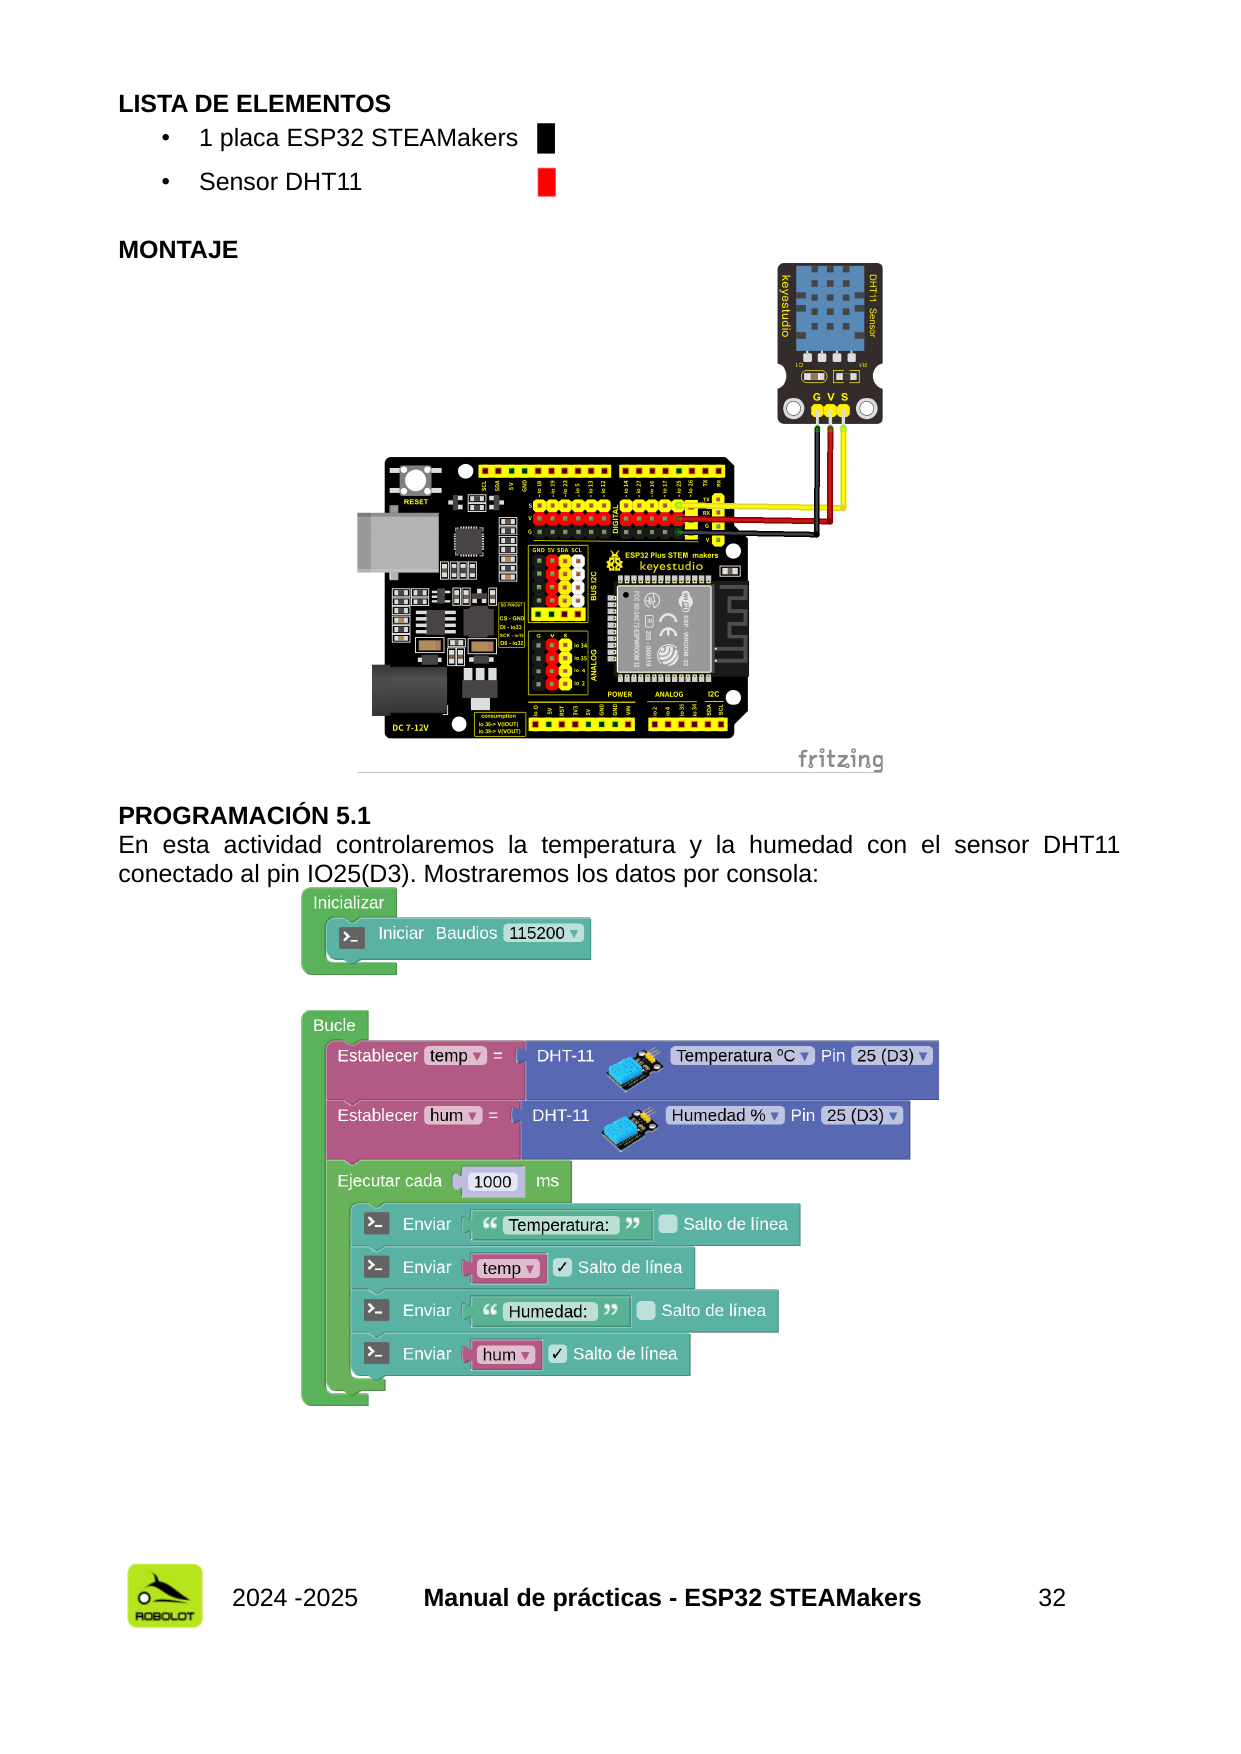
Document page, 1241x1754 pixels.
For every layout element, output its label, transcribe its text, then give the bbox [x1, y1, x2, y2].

picture [301, 887, 939, 1406]
table_header 1 placa ESP32 STEAMakers [118, 117, 531, 158]
picture [537, 163, 559, 201]
text PROGRAMACIÓN 5.1 [118, 801, 1122, 830]
text LISTA DE ELEMENTOS [118, 88, 1122, 117]
table_cell Sensor DHT11 [118, 158, 531, 206]
picture [357, 263, 883, 773]
text En esta actividad controlaremos la temperatura y la humedad con el sensor DHT11 conectado al pin IO25(D3). Mostraremos los datos por consola: [118, 830, 1122, 887]
text MONTAJE [118, 234, 1122, 263]
table_header █ [531, 117, 638, 158]
table_cell [531, 158, 638, 206]
picture [126, 1563, 205, 1631]
